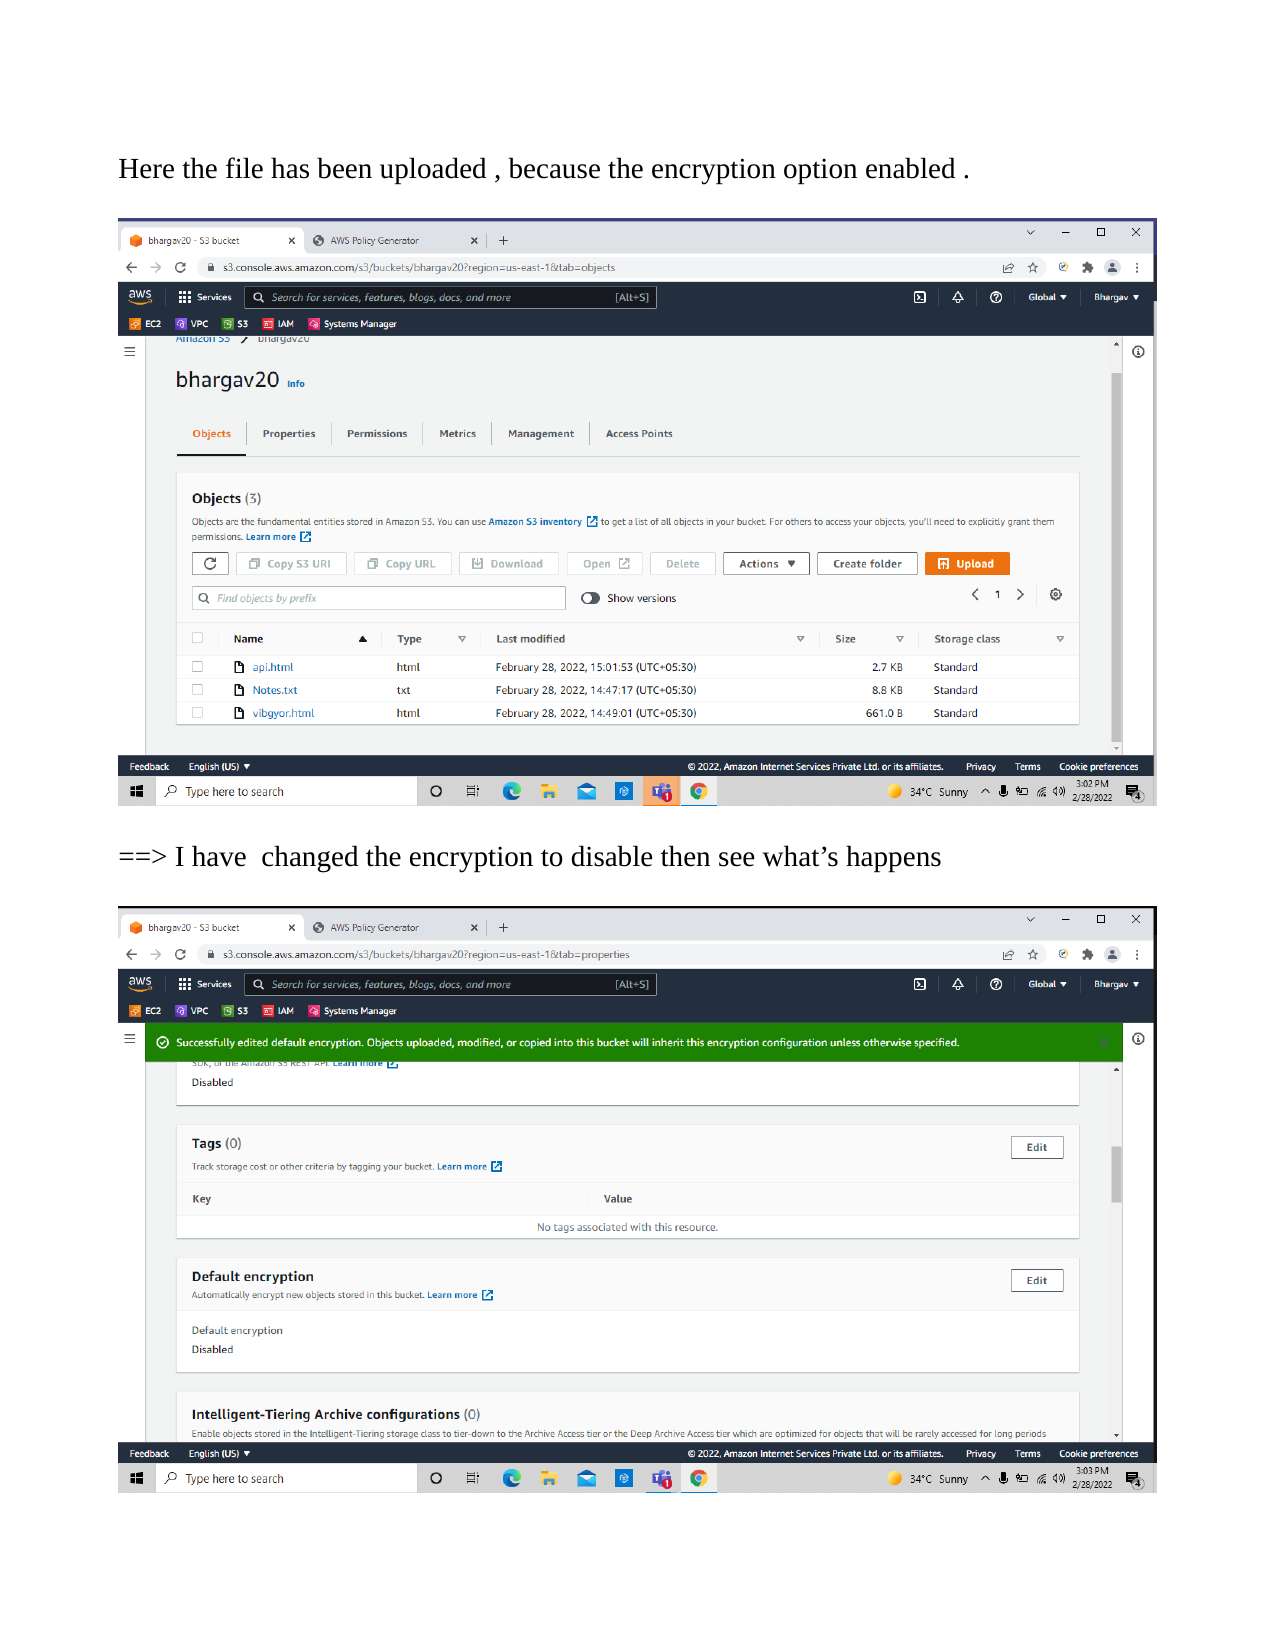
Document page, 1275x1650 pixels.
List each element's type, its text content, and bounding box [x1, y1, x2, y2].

text Here the file has been uploaded , because the encryption option enabled . [118, 152, 1157, 185]
picture [118, 218, 1157, 806]
picture [118, 906, 1157, 1493]
text ==> I have changed the encryption to disable then see what’s happens [118, 839, 1157, 872]
